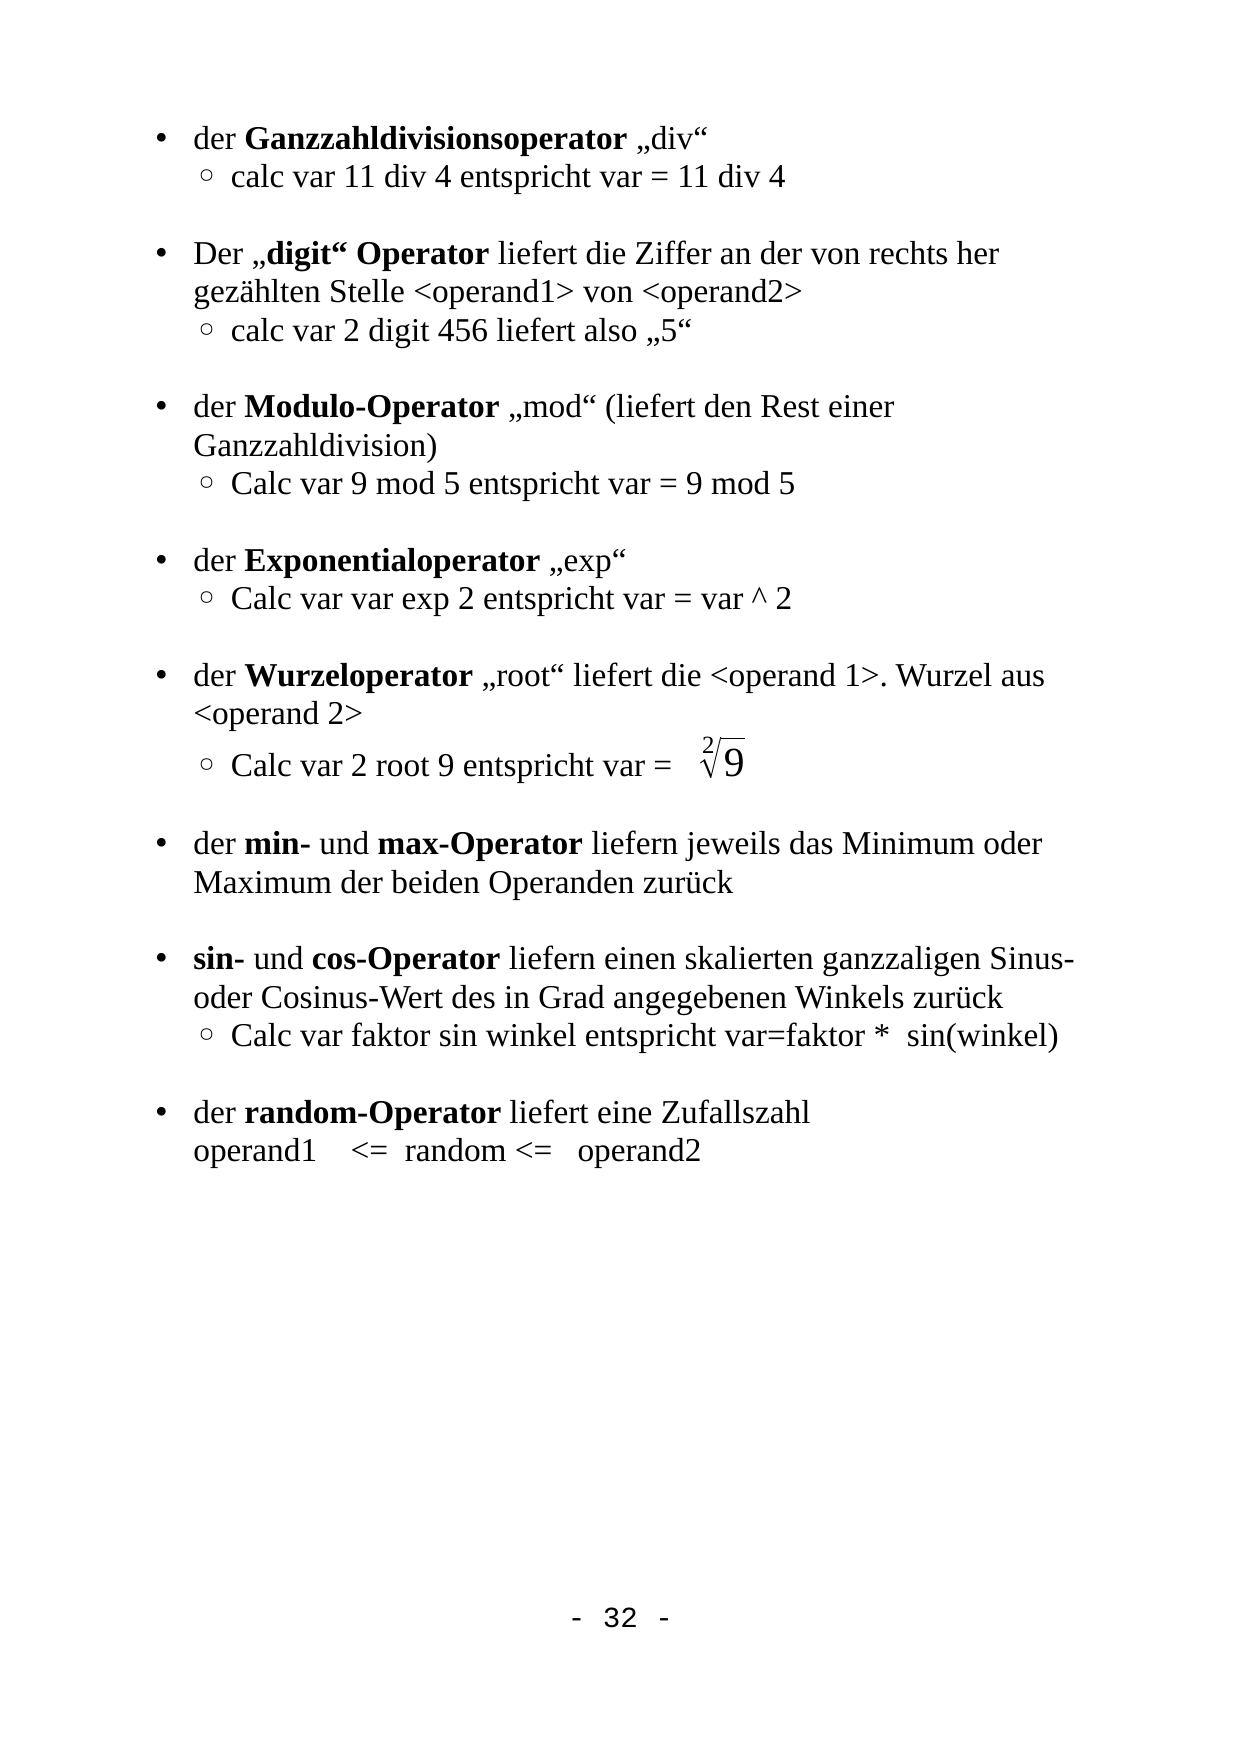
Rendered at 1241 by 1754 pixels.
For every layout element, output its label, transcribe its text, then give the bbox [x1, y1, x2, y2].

list calc var 2 digit 456 liefert also „5“ [193, 310, 1122, 348]
list der Wurzeloperator „root“ liefert die <operand 1>. Wurzel aus <operand 2> [156, 655, 1122, 731]
list Calc var faktor sin winkel entspricht var=faktor * sin(winkel) [193, 1015, 1122, 1053]
list operand1 <= random <= operand2 [156, 1130, 1122, 1168]
list der min- und max-Operator liefern jeweils das Minimum oder Maximum der beiden Operanden zurück [156, 823, 1122, 900]
list der Exponentialoperator „exp“ [156, 540, 1122, 578]
list Der „digit“ Operator liefert die Ziffer an der von rechts her gezählten Stelle <operand1> von <operand2> [156, 233, 1122, 310]
list Calc var 9 mod 5 entspricht var = 9 mod 5 [193, 463, 1122, 501]
list der random-Operator liefert eine Zufallszahl [156, 1092, 1122, 1130]
list sin- und cos-Operator liefern einen skalierten ganzzaligen Sinus- oder Cosinus-Wert des in Grad angegebenen Winkels zurück [156, 938, 1122, 1015]
list der Ganzzahldivisionsoperator „div“ [156, 118, 1122, 156]
list der Modulo-Operator „mod“ (liefert den Rest einer Ganzzahldivision) [156, 386, 1122, 463]
list calc var 11 div 4 entspricht var = 11 div 4 [193, 156, 1122, 195]
list Calc var var exp 2 entspricht var = var ^ 2 [193, 578, 1122, 616]
list Calc var 2 root 9 entspricht var = [193, 731, 1122, 785]
